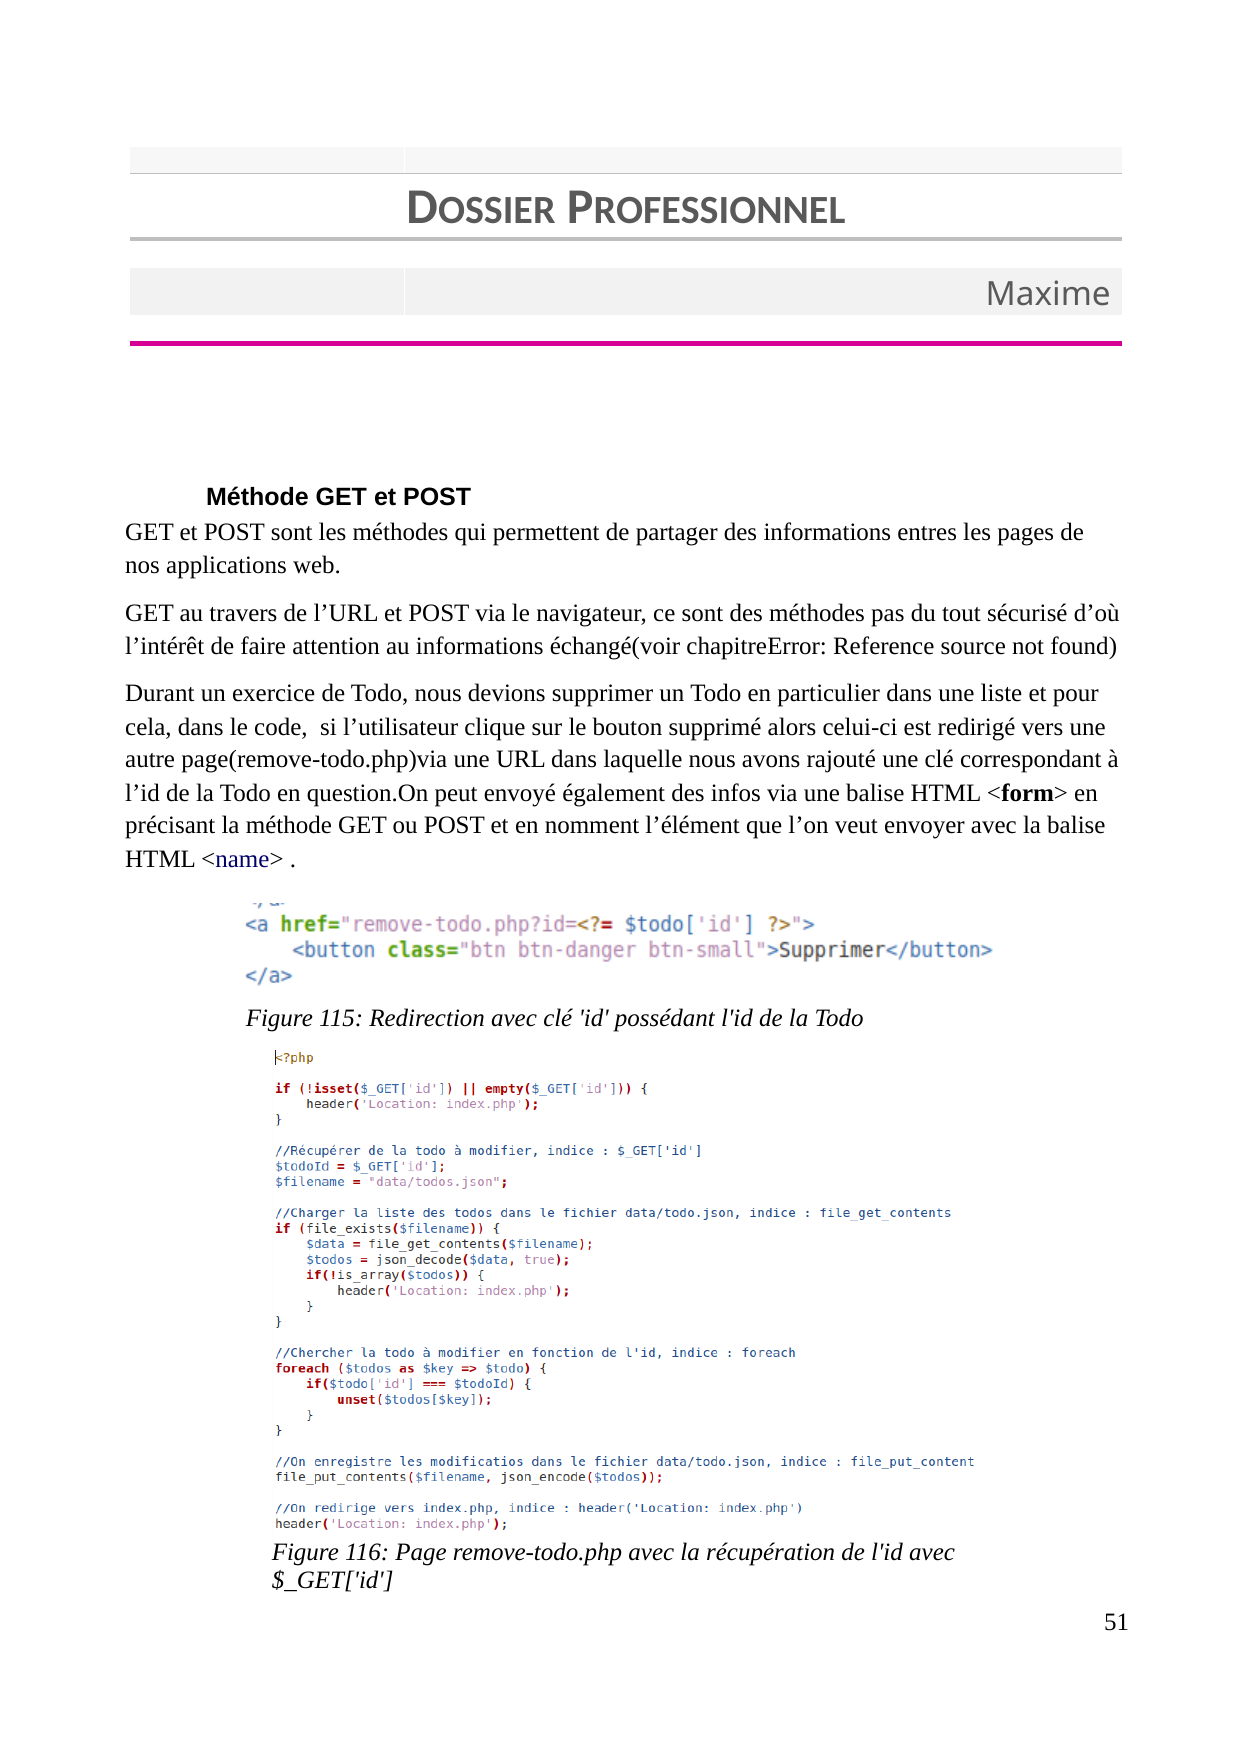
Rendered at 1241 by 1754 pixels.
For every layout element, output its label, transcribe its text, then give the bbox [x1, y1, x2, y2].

subtitle Méthode GET et POST [125, 482, 1123, 511]
text [246, 892, 1002, 903]
text Figure 116: Page remove-todo.php avec la récupération de l'id avec $_GET['id'] [272, 1537, 976, 1594]
text GET au travers de l’URL et POST via le navigateur, ce sont des méthodes pas du tout sécurisé d’où l’intérêt de faire attention au informations échangé(voir chapitreErreur : source de la référence non trouvée) [125, 598, 1123, 660]
text Durant un exercice de Todo, nous devions supprimer un Todo en particulier dans une liste et pour cela, dans le code, si l’utilisateur clique sur le bouton supprimé alors celui-ci est redirigé vers une autre page(remove-todo.php)via une URL dans laquelle nous avons rajouté une clé correspondant à l’id de la Todo en question.On peut envoyé également des infos via une balise HTML <form> en précisant la méthode GET ou POST et en nomment l’élément que l’on veut envoyer avec la balise HTML <name> . [125, 678, 1123, 872]
picture [271, 1050, 977, 1537]
text GET et POST sont les méthodes qui permettent de partager des informations entres les pages de nos applications web. [125, 517, 1123, 579]
picture [245, 903, 1003, 992]
text Figure 115: Redirection avec clé 'id' possédant l'id de la Todo [246, 992, 1002, 1032]
